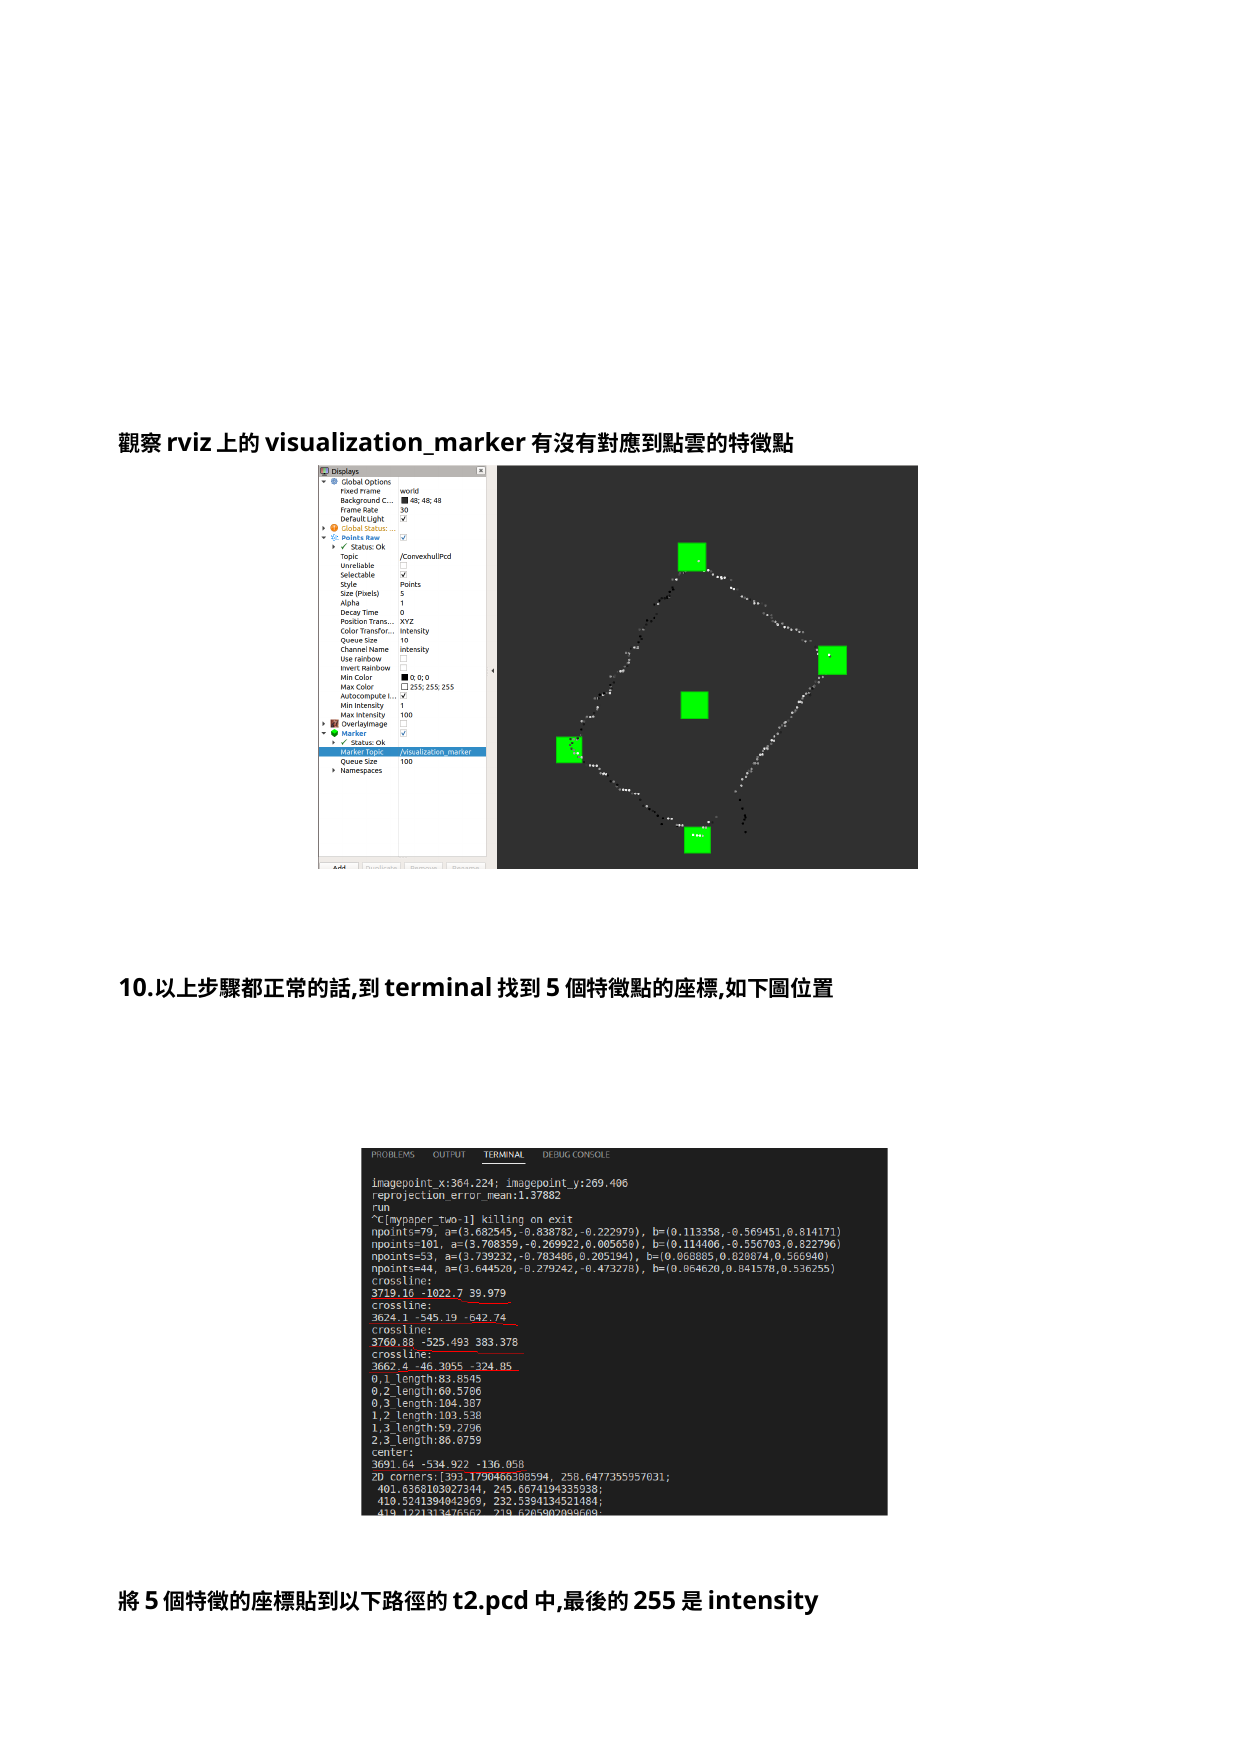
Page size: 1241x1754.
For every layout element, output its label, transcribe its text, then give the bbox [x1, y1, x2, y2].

text 10.以上步驟都正常的話,到terminal找到5個特徵點的座標,如下圖位置 [118, 970, 1122, 1004]
text 將5個特徵的座標貼到以下路徑的t2.pcd中,最後的255是intensity [118, 1583, 1122, 1617]
text 觀察rviz上的visualization_marker有沒有對應到點雲的特徵點 [118, 425, 1122, 459]
picture [318, 465, 918, 869]
picture [361, 1148, 888, 1516]
